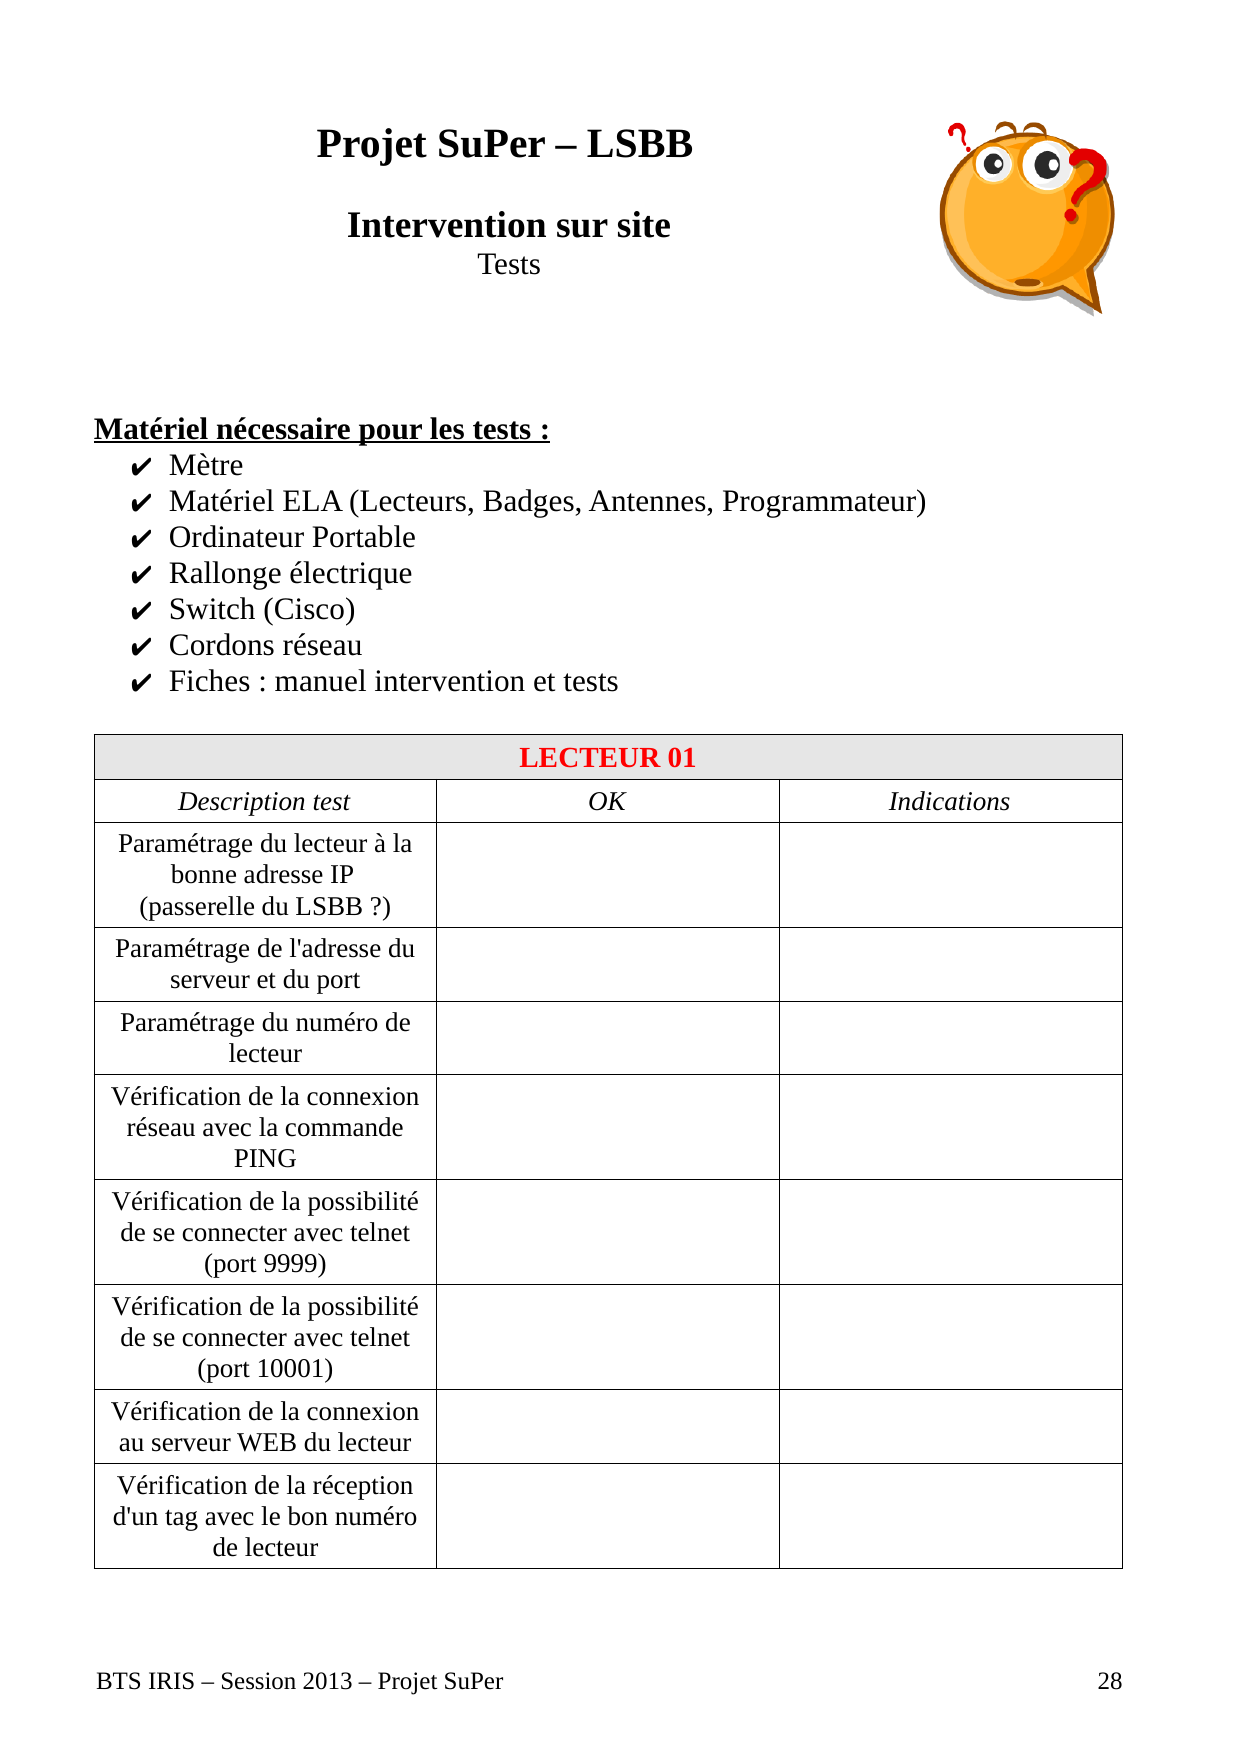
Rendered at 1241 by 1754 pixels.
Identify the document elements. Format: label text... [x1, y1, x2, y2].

table_cell [437, 1285, 779, 1389]
table_cell [437, 823, 779, 927]
list Fiches : manuel intervention et tests [131, 662, 1122, 698]
list Switch (Cisco) [131, 590, 1122, 626]
table_cell Vérification de la connexion réseau avec la commande PING [95, 1075, 436, 1179]
text Projet SuPer – LSBB [94, 118, 1122, 166]
text Tests [94, 245, 923, 281]
list Mètre [131, 446, 1122, 482]
list Ordinateur Portable [131, 518, 1122, 554]
table_cell [437, 1002, 779, 1074]
picture [923, 119, 1120, 317]
table_cell [780, 823, 1122, 927]
table_cell [437, 1464, 779, 1568]
table_cell [780, 1285, 1122, 1389]
table_cell [437, 928, 779, 1001]
table_cell [780, 928, 1122, 1001]
table_header LECTEUR 01 [95, 735, 1122, 779]
table_cell Paramétrage du lecteur à la bonne adresse IP (passerelle du LSBB ?) [95, 823, 436, 927]
table_cell Indications [780, 780, 1122, 822]
table_cell Paramétrage du numéro de lecteur [95, 1002, 436, 1074]
table_cell Vérification de la possibilité de se connecter avec telnet (port 10001) [95, 1285, 436, 1389]
table_cell Description test [95, 780, 436, 822]
table_cell OK [437, 780, 779, 822]
table_cell [780, 1002, 1122, 1074]
list Rallonge électrique [131, 554, 1122, 590]
table_cell [780, 1464, 1122, 1568]
table_cell [780, 1180, 1122, 1284]
table_cell Vérification de la réception d'un tag avec le bon numéro de lecteur [95, 1464, 436, 1568]
list Cordons réseau [131, 626, 1122, 662]
text Matériel nécessaire pour les tests : [94, 410, 1122, 446]
table_cell Paramétrage de l'adresse du serveur et du port [95, 928, 436, 1001]
table_cell [437, 1390, 779, 1463]
table_cell [437, 1180, 779, 1284]
table_cell [437, 1075, 779, 1179]
table_cell Vérification de la connexion au serveur WEB du lecteur [95, 1390, 436, 1463]
list Matériel ELA (Lecteurs, Badges, Antennes, Programmateur) [131, 482, 1122, 518]
text Intervention sur site [94, 202, 923, 245]
table_cell [780, 1075, 1122, 1179]
table_cell Vérification de la possibilité de se connecter avec telnet (port 9999) [95, 1180, 436, 1284]
table_cell [780, 1390, 1122, 1463]
